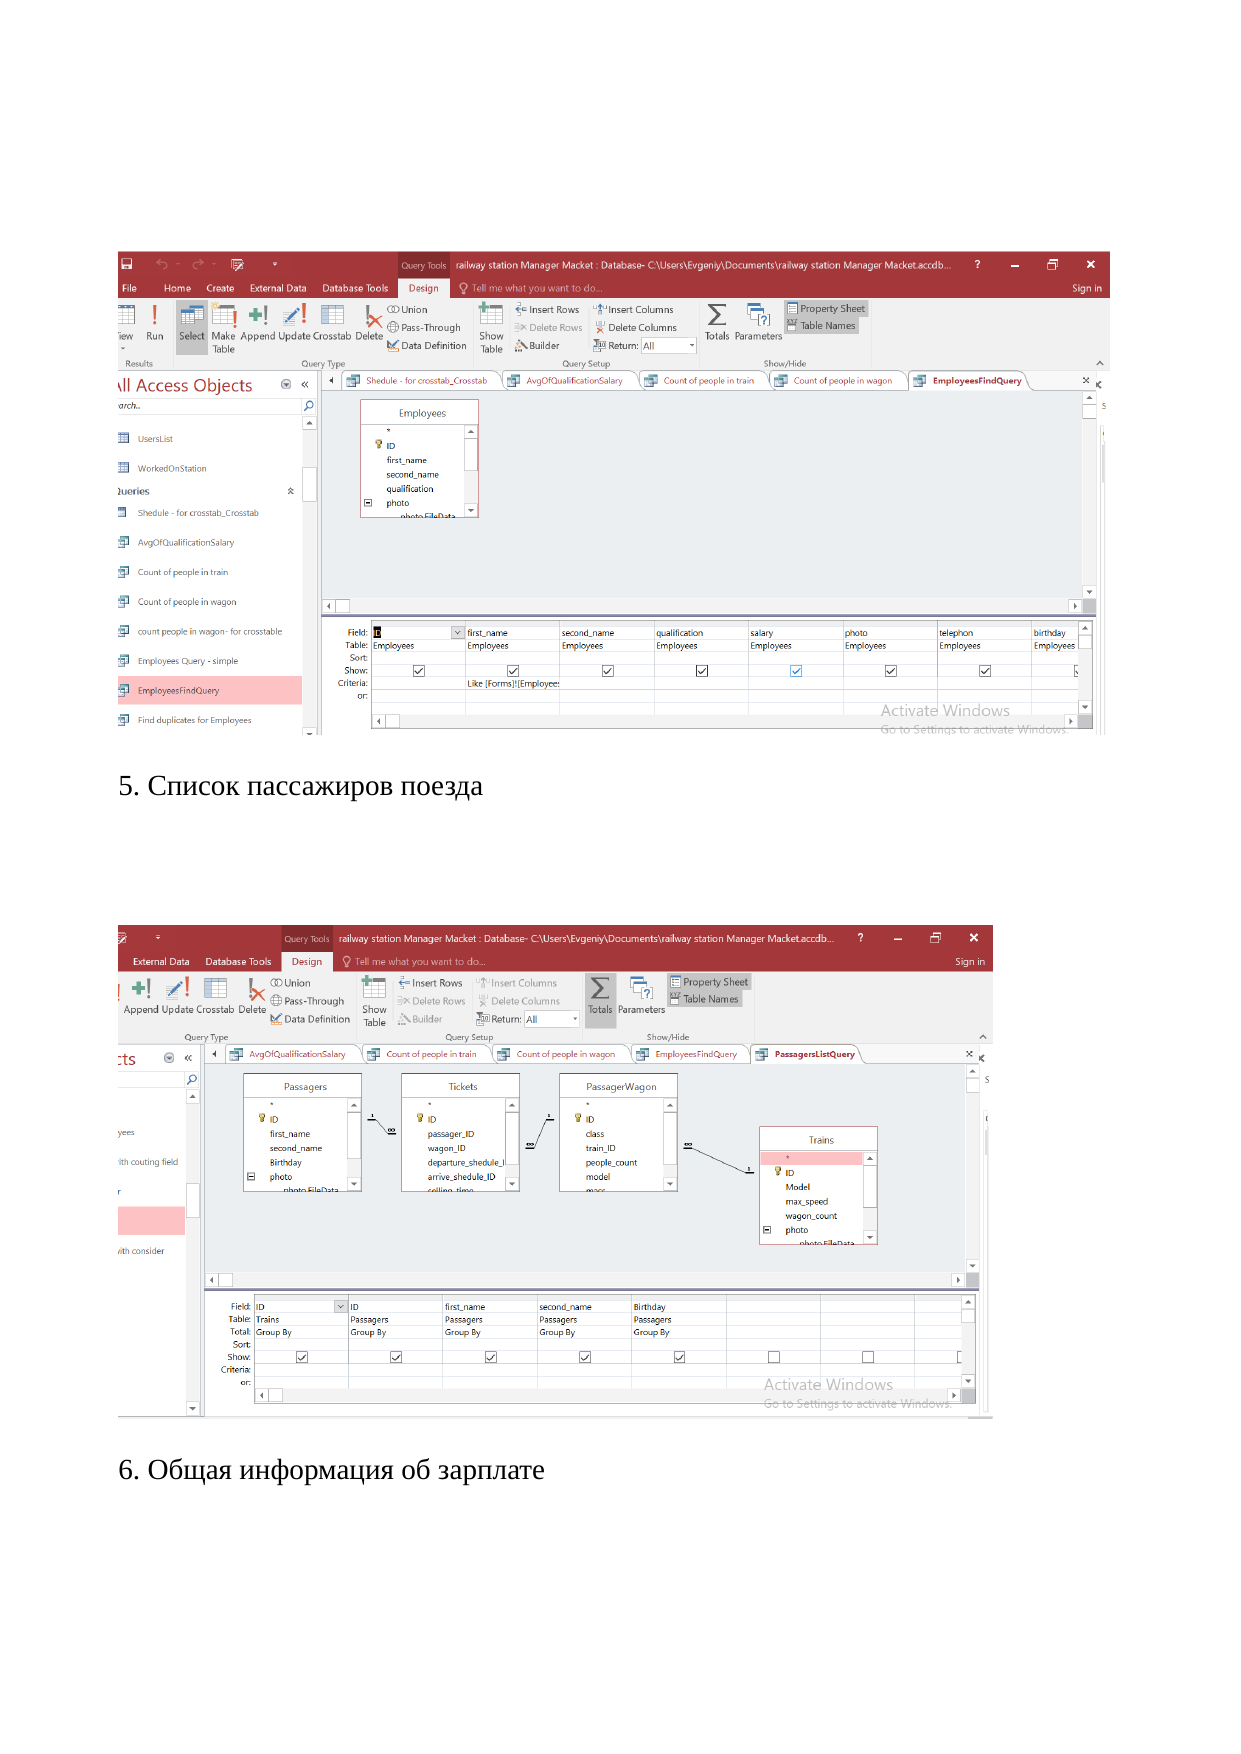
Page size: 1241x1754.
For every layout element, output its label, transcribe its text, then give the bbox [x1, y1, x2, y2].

text 5. Список пассажиров поезда [118, 768, 1122, 802]
text 6. Общая информация об зарплате [118, 1452, 1122, 1486]
picture [118, 118, 1123, 735]
picture [118, 802, 1123, 1419]
